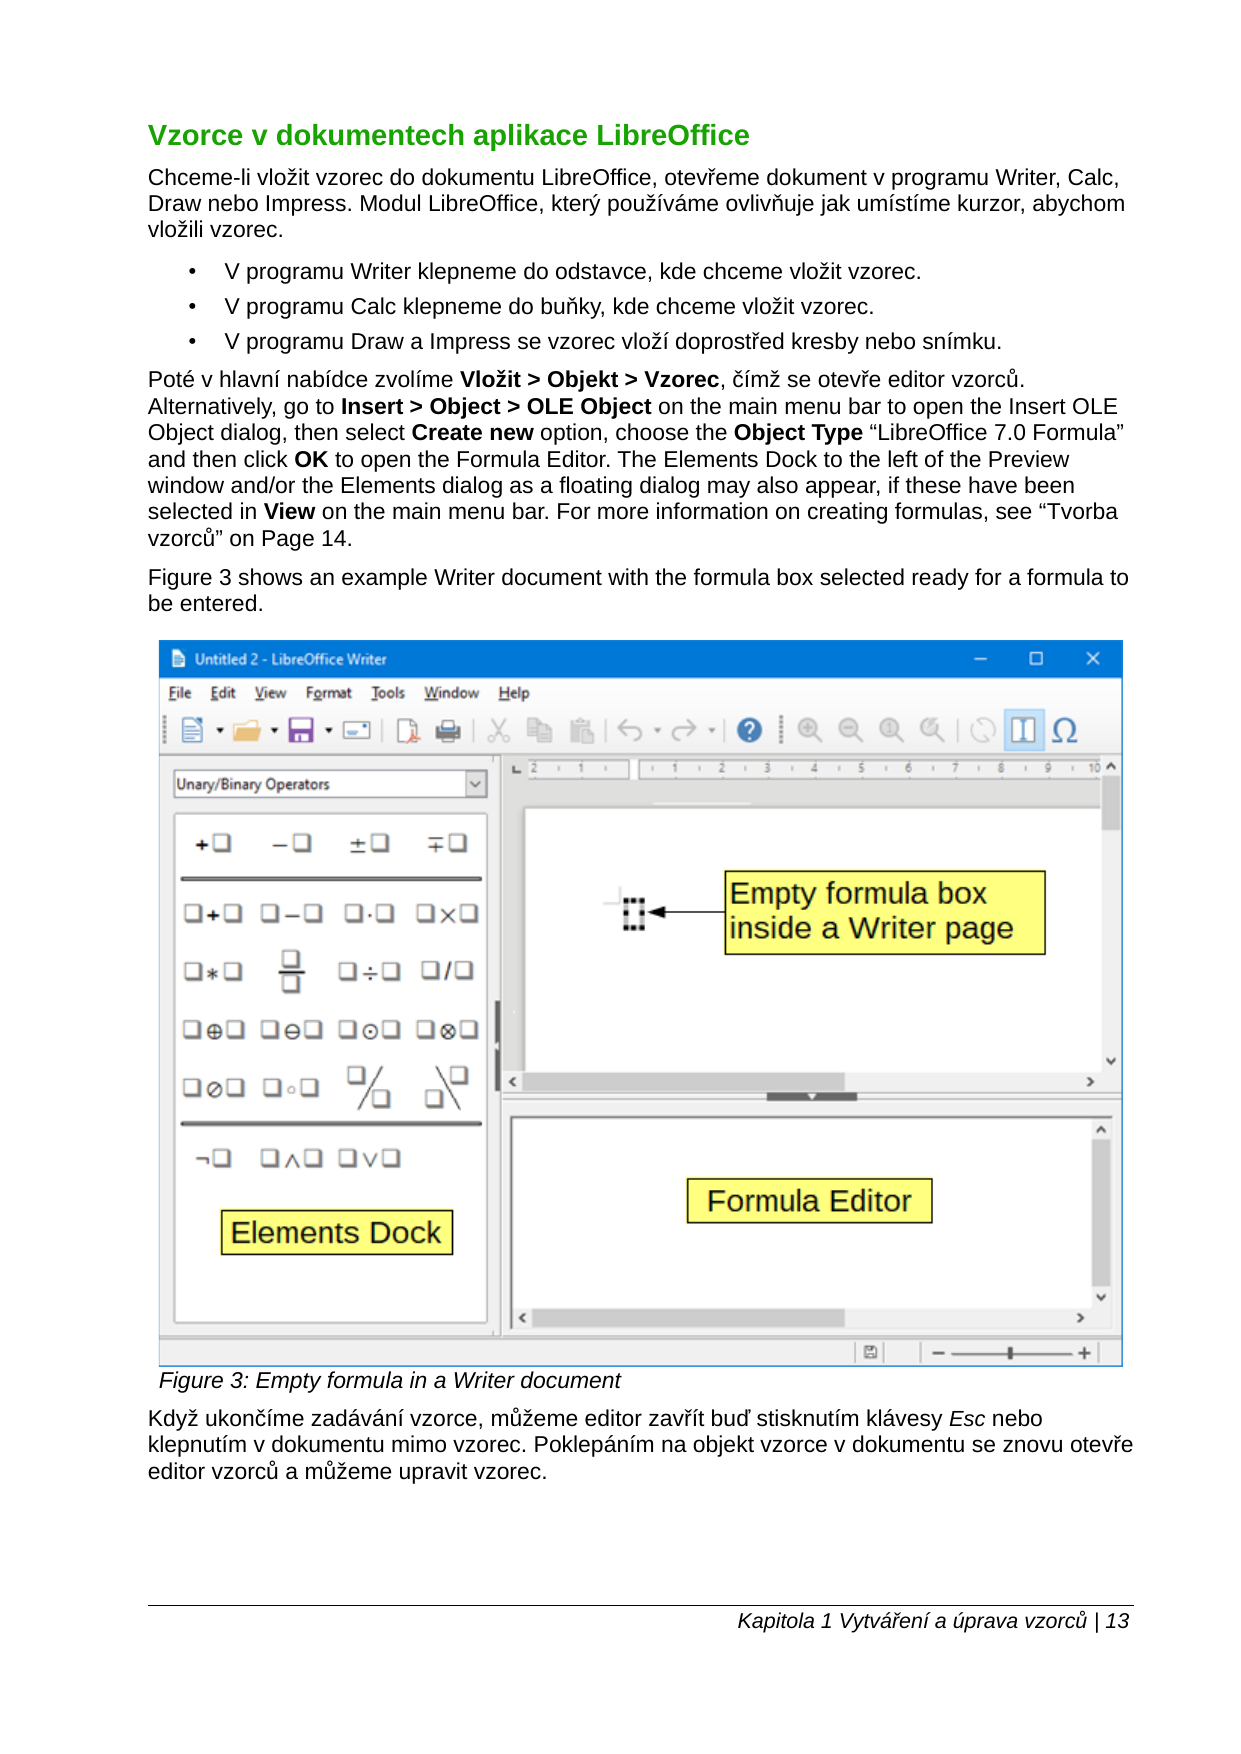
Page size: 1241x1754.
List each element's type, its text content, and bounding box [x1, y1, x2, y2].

picture [158, 640, 1123, 1367]
text Když ukončíme zadávání vzorce, můžeme editor zavřít buď stisknutím klávesy Esc nebo klepnutím v dokumentu mimo vzorec. Poklepáním na objekt vzorce v dokumentu se znovu otevře editor vzorců a můžeme upravit vzorec. [148, 1405, 1134, 1484]
subtitle Vzorce v dokumentech aplikace LibreOffice [148, 118, 1134, 152]
list V programu Writer klepneme do odstavce, kde chceme vložit vzorec. [185, 255, 1134, 284]
text Chceme-li vložit vzorec do dokumentu LibreOffice, otevřeme dokument v programu Writer, Calc, Draw nebo Impress. Modul LibreOffice, který používáme ovlivňuje jak umístíme kurzor, abychom vložili vzorec. [148, 163, 1134, 242]
list V programu Draw a Impress se vzorec vloží doprostřed kresby nebo snímku. [185, 325, 1134, 358]
text Figure 3 shows an example Writer document with the formula box selected ready for a formula to be entered. [148, 563, 1134, 616]
text Poté v hlavní nabídce zvolíme Vložit > Objekt > Vzorec, čímž se otevře editor vzorců. Alternatively, go to Insert > Object > OLE Object on the main menu bar to open the Insert OLE Object dialog, then select Create new option, choose the Object Type “LibreOffice 7.0 Formula” and then click OK to open the Formula Editor. The Elements Dock to the left of the Preview window and/or the Elements dialog as a floating dialog may also appear, if these have been selected in View on the main menu bar. For more information on creating formulas, see “Creating formulas” on Page 13. [148, 366, 1134, 551]
text Figure 3: Empty formula in a Writer document [159, 1367, 1123, 1393]
list V programu Calc klepneme do buňky, kde chceme vložit vzorec. [185, 290, 1134, 319]
